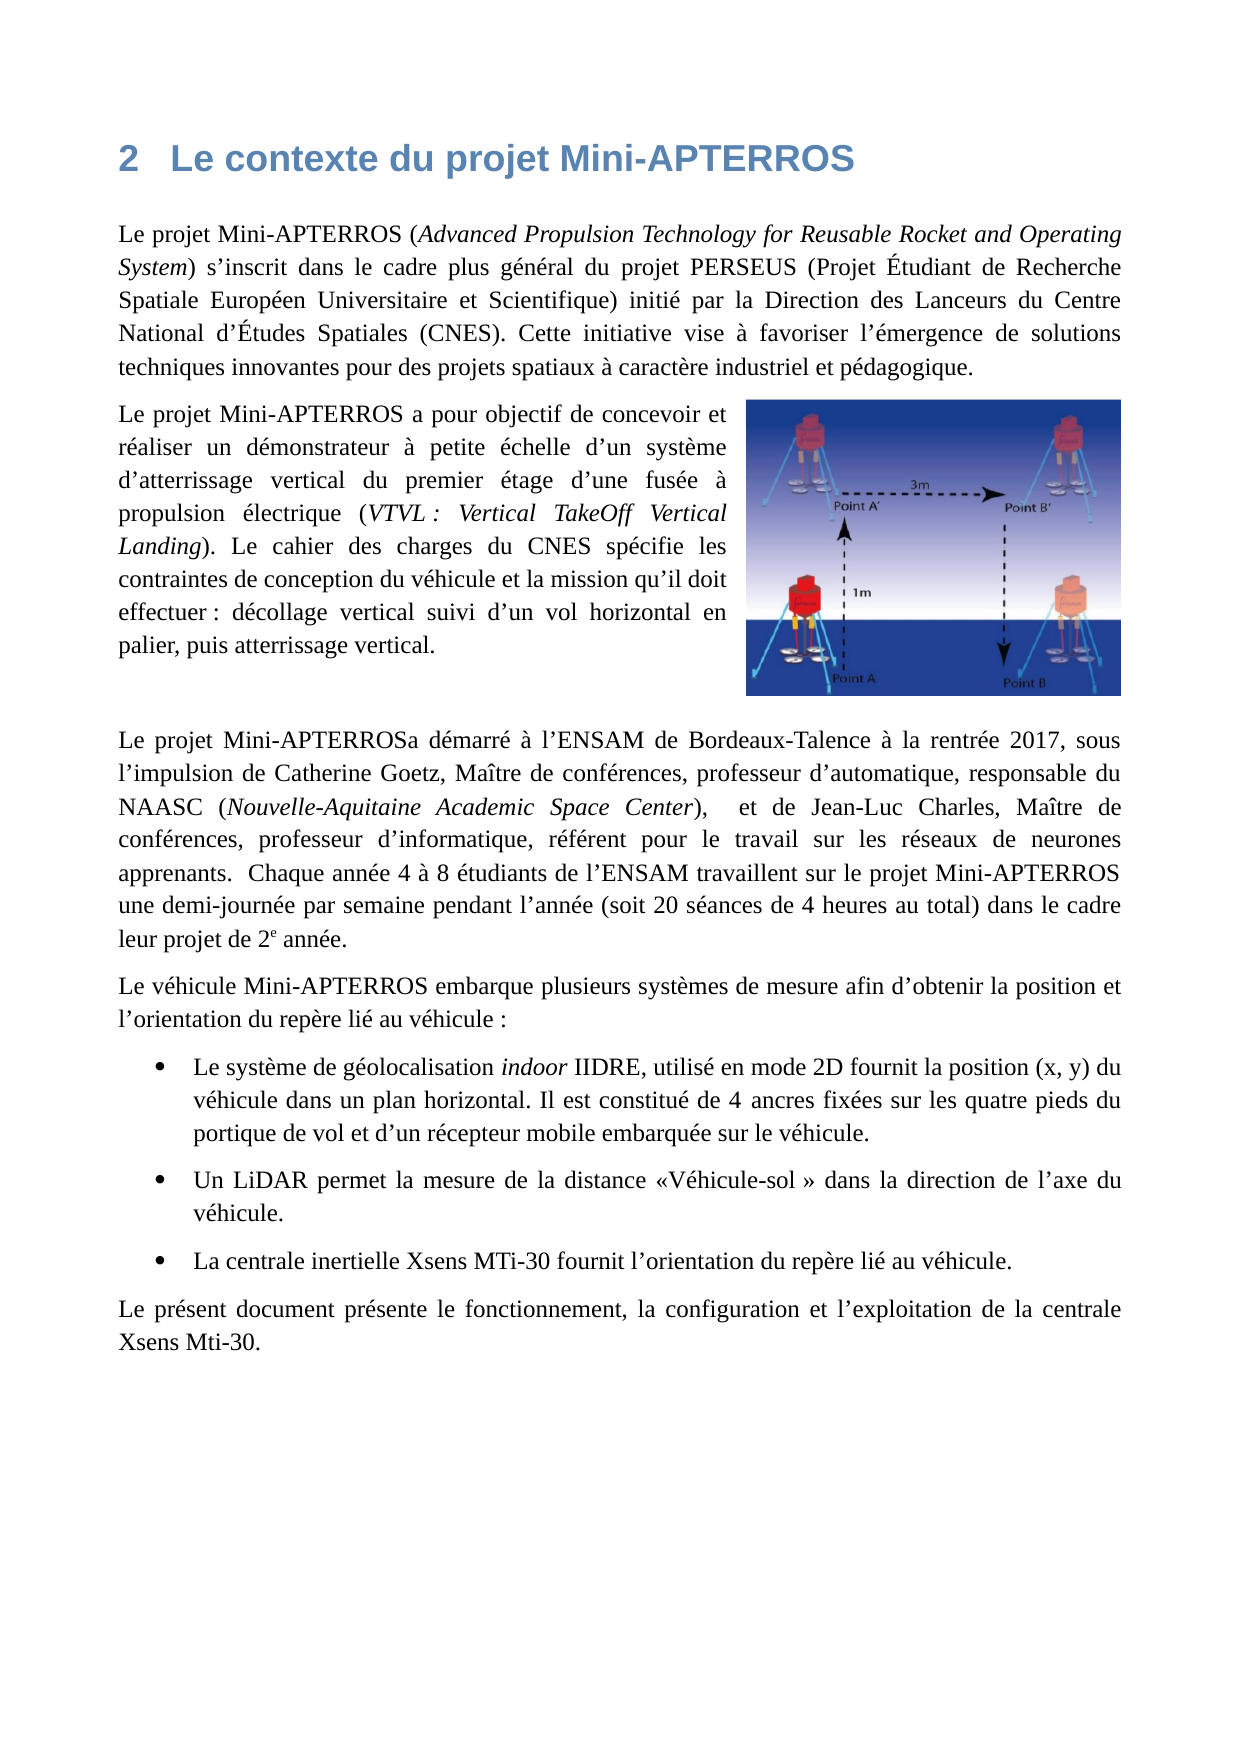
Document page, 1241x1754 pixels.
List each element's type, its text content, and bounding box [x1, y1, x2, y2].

picture [746, 398, 1121, 696]
text Le projet Mini-APTERROS a pour objectif de concevoir et réaliser un démonstrateur à petite échelle d’un système d’atterrissage vertical du premier étage d’une fusée à propulsion électrique (VTVL : Vertical TakeOff Vertical Landing). Le cahier des charges du CNES spécifie les contraintes de conception du véhicule et la mission qu’il doit effectuer : décollage vertical suivi d’un vol horizontal en palier, puis atterrissage vertical. [118, 399, 746, 659]
list Le système de géolocalisation indoor IIDRE, utilisé en mode 2D fournit la position (x, y) du véhicule dans un plan horizontal. Il est constitué de 4 ancres fixées sur les quatre pieds du portique de vol et d’un récepteur mobile embarquée sur le véhicule. [156, 1052, 1122, 1147]
text Le véhicule Mini-APTERROS embarque plusieurs systèmes de mesure afin d’obtenir la position et l’orientation du repère lié au véhicule : [118, 971, 1122, 1033]
text Le projet Mini-APTERROS (Advanced Propulsion Technology for Reusable Rocket and Operating System) s’inscrit dans le cadre plus général du projet PERSEUS (Projet Étudiant de Recherche Spatiale Européen Universitaire et Scientifique) initié par la Direction des Lanceurs du Centre National d’Études Spatiales (CNES). Cette initiative vise à favoriser l’émergence de solutions techniques innovantes pour des projets spatiaux à caractère industriel et pédagogique. [118, 219, 1122, 380]
text Le présent document présente le fonctionnement, la configuration et l’exploitation de la centrale Xsens Mti-30. [118, 1294, 1122, 1356]
text Le projet Mini-APTERROSa démarré à l’ENSAM de Bordeaux-Talence à la rentrée 2017, sous l’impulsion de Catherine Goetz, Maître de conférences, professeur d’automatique, responsable du NAASC (Nouvelle-Aquitaine Academic Space Center), et de Jean-Luc Charles, Maître de conférences, professeur d’informatique, référent pour le travail sur les réseaux de neurones apprenants. Chaque année 4 à 8 étudiants de l’ENSAM travaillent sur le projet Mini-APTERROS une demi-journée par semaine pendant l’année (soit 20 séances de 4 heures au total) dans le cadre leur projet de 2e année. [118, 726, 1122, 952]
subtitle Le contexte du projet Mini-APTERROS [118, 136, 1122, 179]
list Un LiDAR permet la mesure de la distance «Véhicule-sol » dans la direction de l’axe du véhicule. [156, 1166, 1122, 1227]
list La centrale inertielle Xsens MTi-30 fournit l’orientation du repère lié au véhicule. [156, 1246, 1122, 1275]
